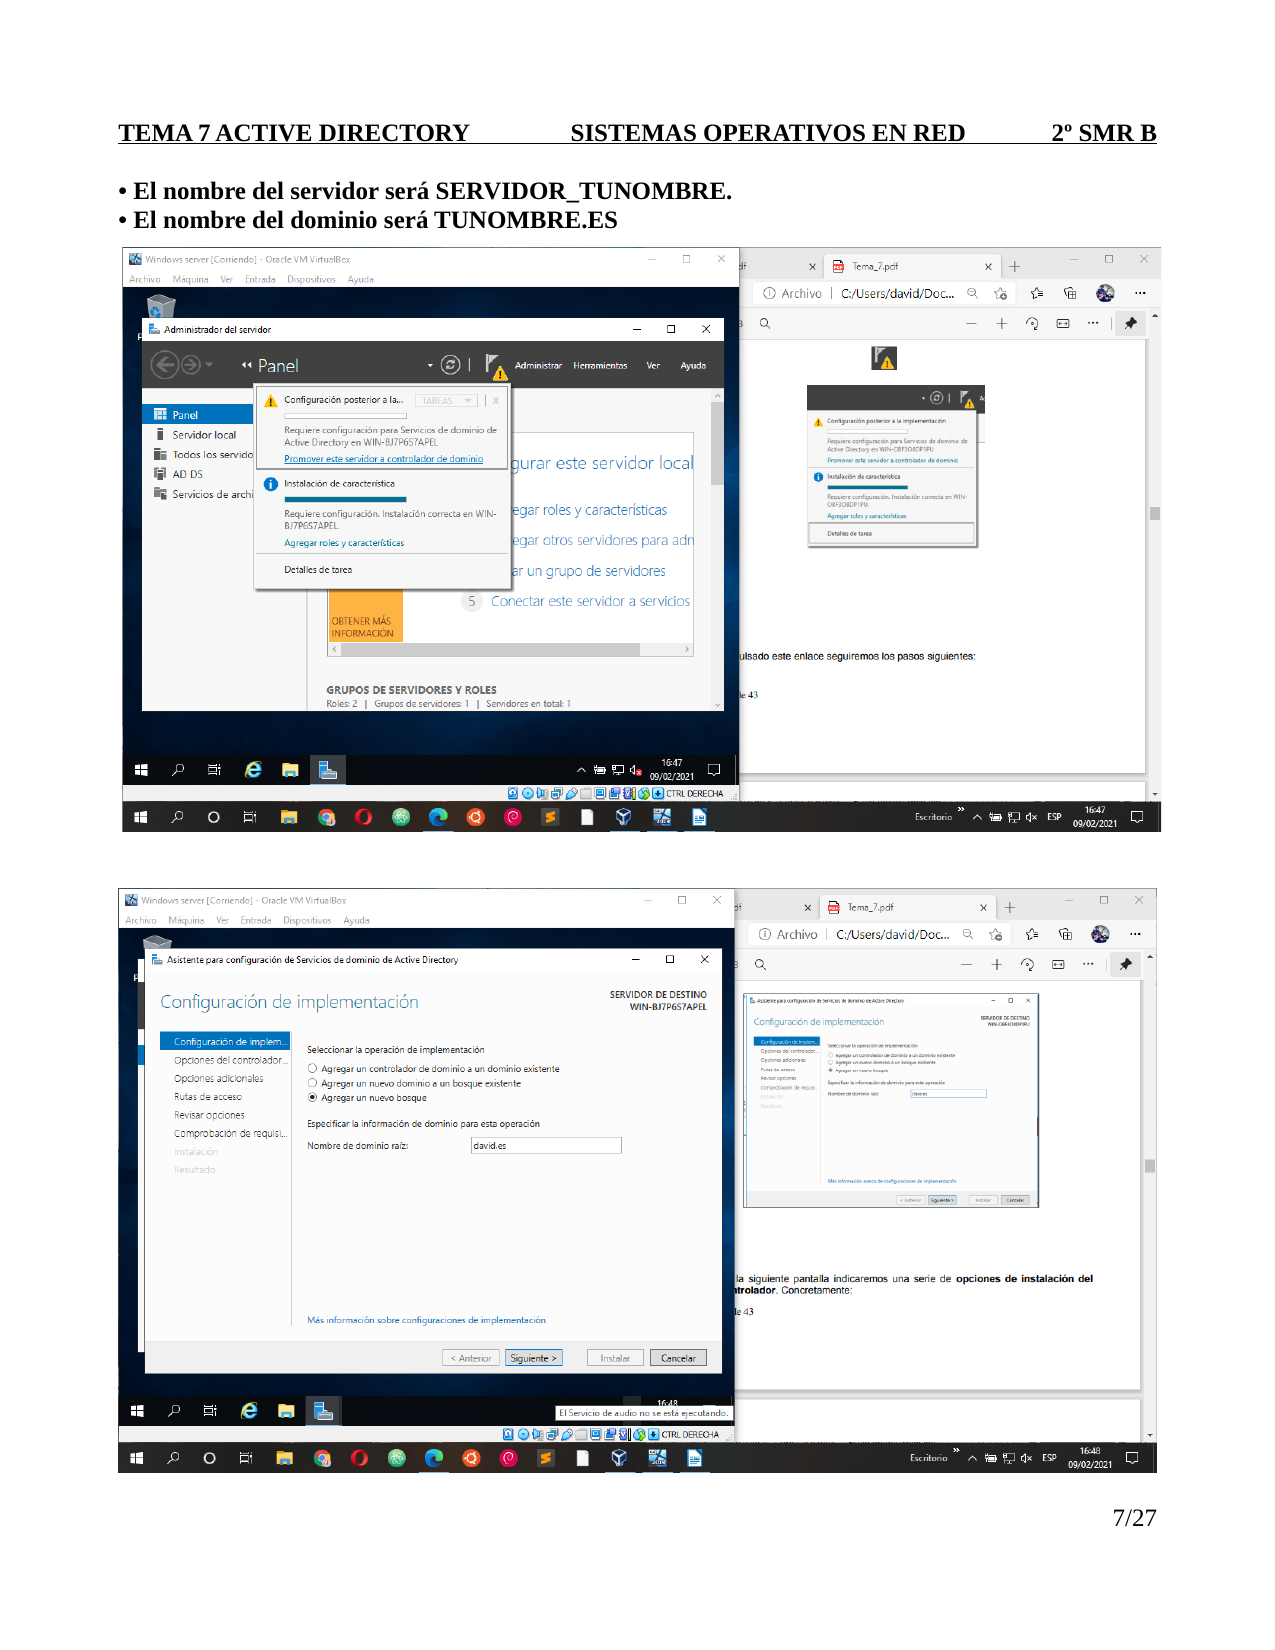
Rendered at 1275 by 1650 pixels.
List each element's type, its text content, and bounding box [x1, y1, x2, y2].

picture [122, 247, 1162, 832]
picture [118, 888, 1157, 1473]
text • El nombre del dominio será TUNOMBRE.ES [118, 205, 1157, 234]
text • El nombre del servidor será SERVIDOR_TUNOMBRE. [118, 176, 1157, 205]
